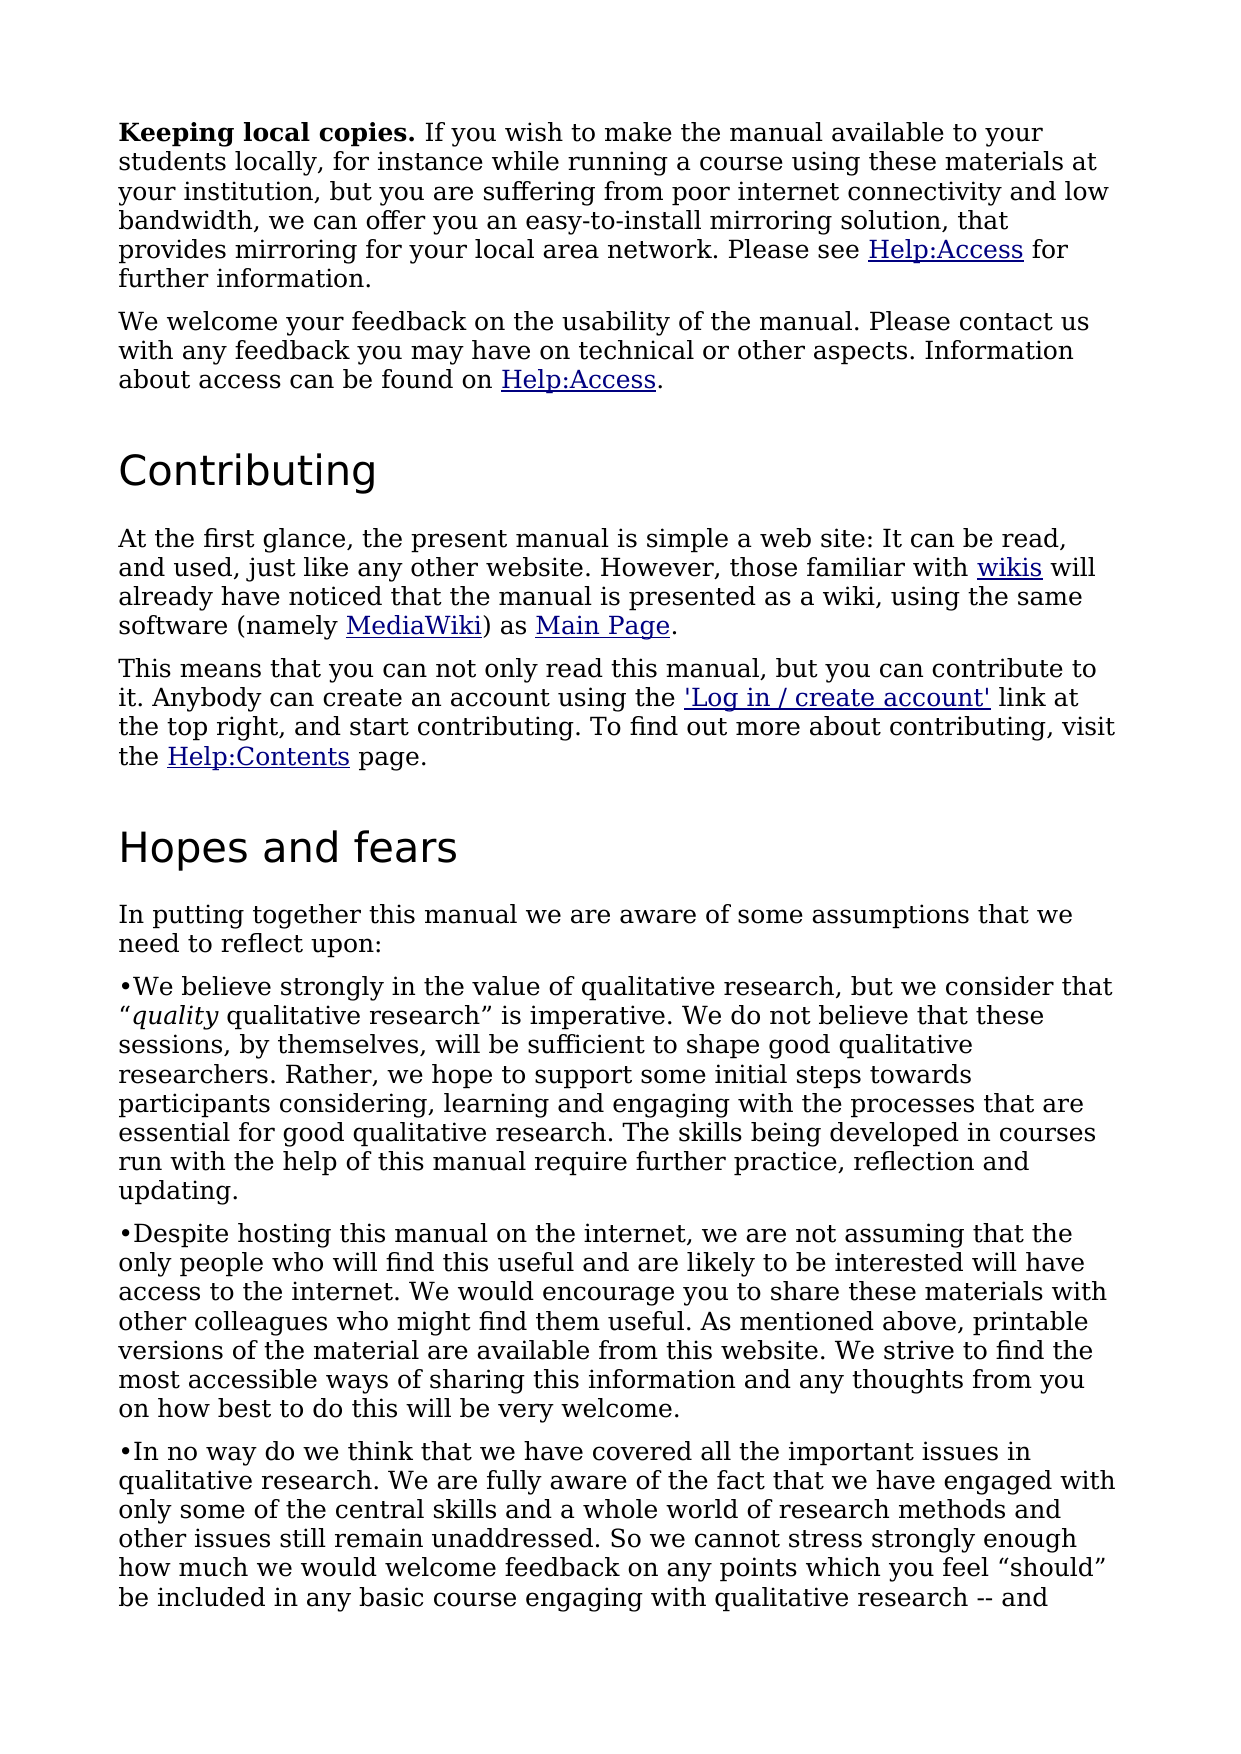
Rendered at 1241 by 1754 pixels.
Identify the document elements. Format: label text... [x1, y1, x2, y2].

list We believe strongly in the value of qualitative research, but we consider that “quality qualitative research” is imperative. We do not believe that these sessions, by themselves, will be sufficient to shape good qualitative researchers. Rather, we hope to support some initial steps towards participants considering, learning and engaging with the processes that are essential for good qualitative research. The skills being developed in courses run with the help of this manual require further practice, reflection and updating. [118, 972, 1122, 1206]
list In no way do we think that we have covered all the important issues in qualitative research. We are fully aware of the fact that we have engaged with only some of the central skills and a whole world of research methods and other issues still remain unaddressed. So we cannot stress strongly enough how much we would welcome feedback on any points which you feel “should” be included in any basic course engaging with qualitative research -- and [118, 1437, 1122, 1612]
text Keeping local copies. If you wish to make the manual available to your students locally, for instance while running a course using these materials at your institution, but you are suffering from poor internet connectivity and low bandwidth, we can offer you an easy-to-install mirroring solution, that provides mirroring for your local area network. Please see Help:Access for further information. [118, 118, 1122, 293]
subtitle Hopes and fears [118, 823, 1122, 872]
list Despite hosting this manual on the internet, we are not assuming that the only people who will find this useful and are likely to be interested will have access to the internet. We would encourage you to share these materials with other colleagues who might find them useful. As mentioned above, printable versions of the material are available from this website. We strive to find the most accessible ways of sharing this information and any thoughts from you on how best to do this will be very welcome. [118, 1219, 1122, 1423]
text This means that you can not only read this manual, but you can contribute to it. Anybody can create an account using the 'Log in / create account' link at the top right, and start contributing. To find out more about contributing, visit the Help:Contents page. [118, 654, 1122, 771]
text We welcome your feedback on the usability of the manual. Please contact us with any feedback you may have on technical or other aspects. Information about access can be found on Help:Access. [118, 307, 1122, 394]
text At the first glance, the present manual is simple a web site: It can be read, and used, just like any other website. However, those familiar with wikis will already have noticed that the manual is presented as a wiki, using the same software (namely MediaWiki) as Main Page. [118, 524, 1122, 641]
text In putting together this manual we are aware of some assumptions that we need to reflect upon: [118, 900, 1122, 959]
subtitle Contributing [118, 447, 1122, 495]
